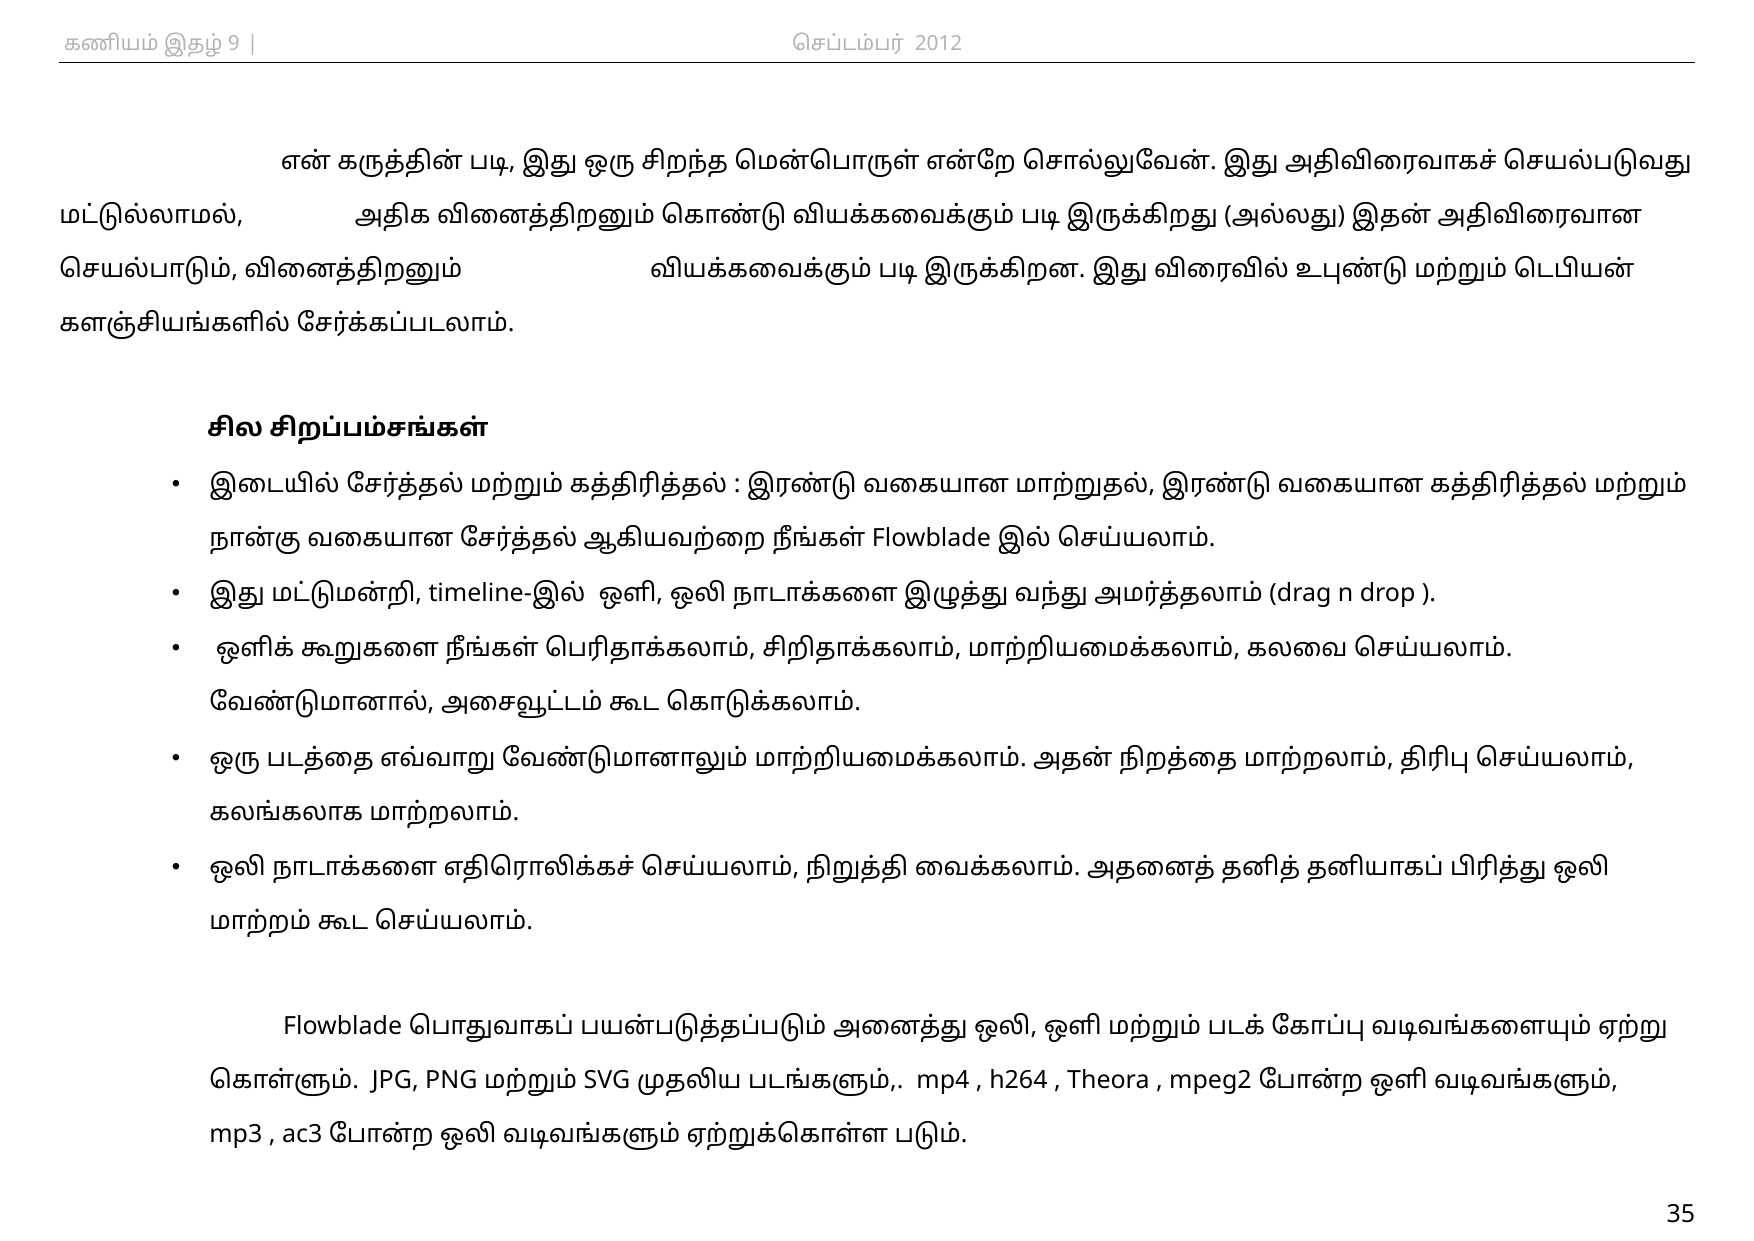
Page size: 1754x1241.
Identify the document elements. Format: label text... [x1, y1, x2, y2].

list ஒலி நாடாக்களை எதிரொலிக்கச் செய்யலாம், நிறுத்தி வைக்கலாம். அதனைத் தனித் தனியாகப் பிரித்து ஒலி மாற்றம் கூட செய்யலாம். Flowblade பொதுவாகப் பயன்படுத்தப்படும் அனைத்து ஒலி, ஒளி மற்றும் படக் கோப்பு வடிவங்களையும் ஏற்று கொள்ளும். JPG, PNG மற்றும் SVG முதலிய படங்களும்,. mp4 , h264 , Theora , mpeg2 போன்ற ஒளி வடிவங்களும், mp3 , ac3 போன்ற ஒலி வடிவங்களும் ஏற்றுக்கொள்ள படும். [172, 849, 1695, 1153]
list ஒரு படத்தை எவ்வாறு வேண்டுமானாலும் மாற்றியமைக்கலாம். அதன் நிறத்தை மாற்றலாம், திரிபு செய்யலாம், கலங்கலாக மாற்றலாம். [172, 739, 1695, 830]
list ஒளிக் கூறுகளை நீங்கள் பெரிதாக்கலாம், சிறிதாக்கலாம், மாற்றியமைக்கலாம், கலவை செய்யலாம். வேண்டுமானால், அசைவூட்டம் கூட கொடுக்கலாம். [172, 630, 1695, 721]
text என் கருத்தின் படி, இது ஒரு சிறந்த மென்பொருள் என்றே சொல்லுவேன். இது அதிவிரைவாகச் செயல்படுவது மட்டுல்லாமல், அதிக வினைத்திறனும் கொண்டு வியக்கவைக்கும் படி இருக்கிறது (அல்லது) இதன் அதிவிரைவான செயல்பாடும், வினைத்திறனும் வியக்கவைக்கும் படி இருக்கிறன. இது விரைவில் உபுண்டு மற்றும் டெபியன் களஞ்சியங்களில் சேர்க்கப்படலாம். சில சிறப்பம்சங்கள் [59, 92, 1695, 447]
list இது மட்டுமன்றி, timeline-இல் ஒளி, ஒலி நாடாக்களை இழுத்து வந்து அமர்த்தலாம் (drag n drop ). [172, 575, 1695, 612]
list இடையில் சேர்த்தல் மற்றும் கத்திரித்தல் : இரண்டு வகையான மாற்றுதல், இரண்டு வகையான கத்திரித்தல் மற்றும் நான்கு வகையான சேர்த்தல் ஆகியவற்றை நீங்கள் Flowblade இல் செய்யலாம். [172, 465, 1695, 556]
